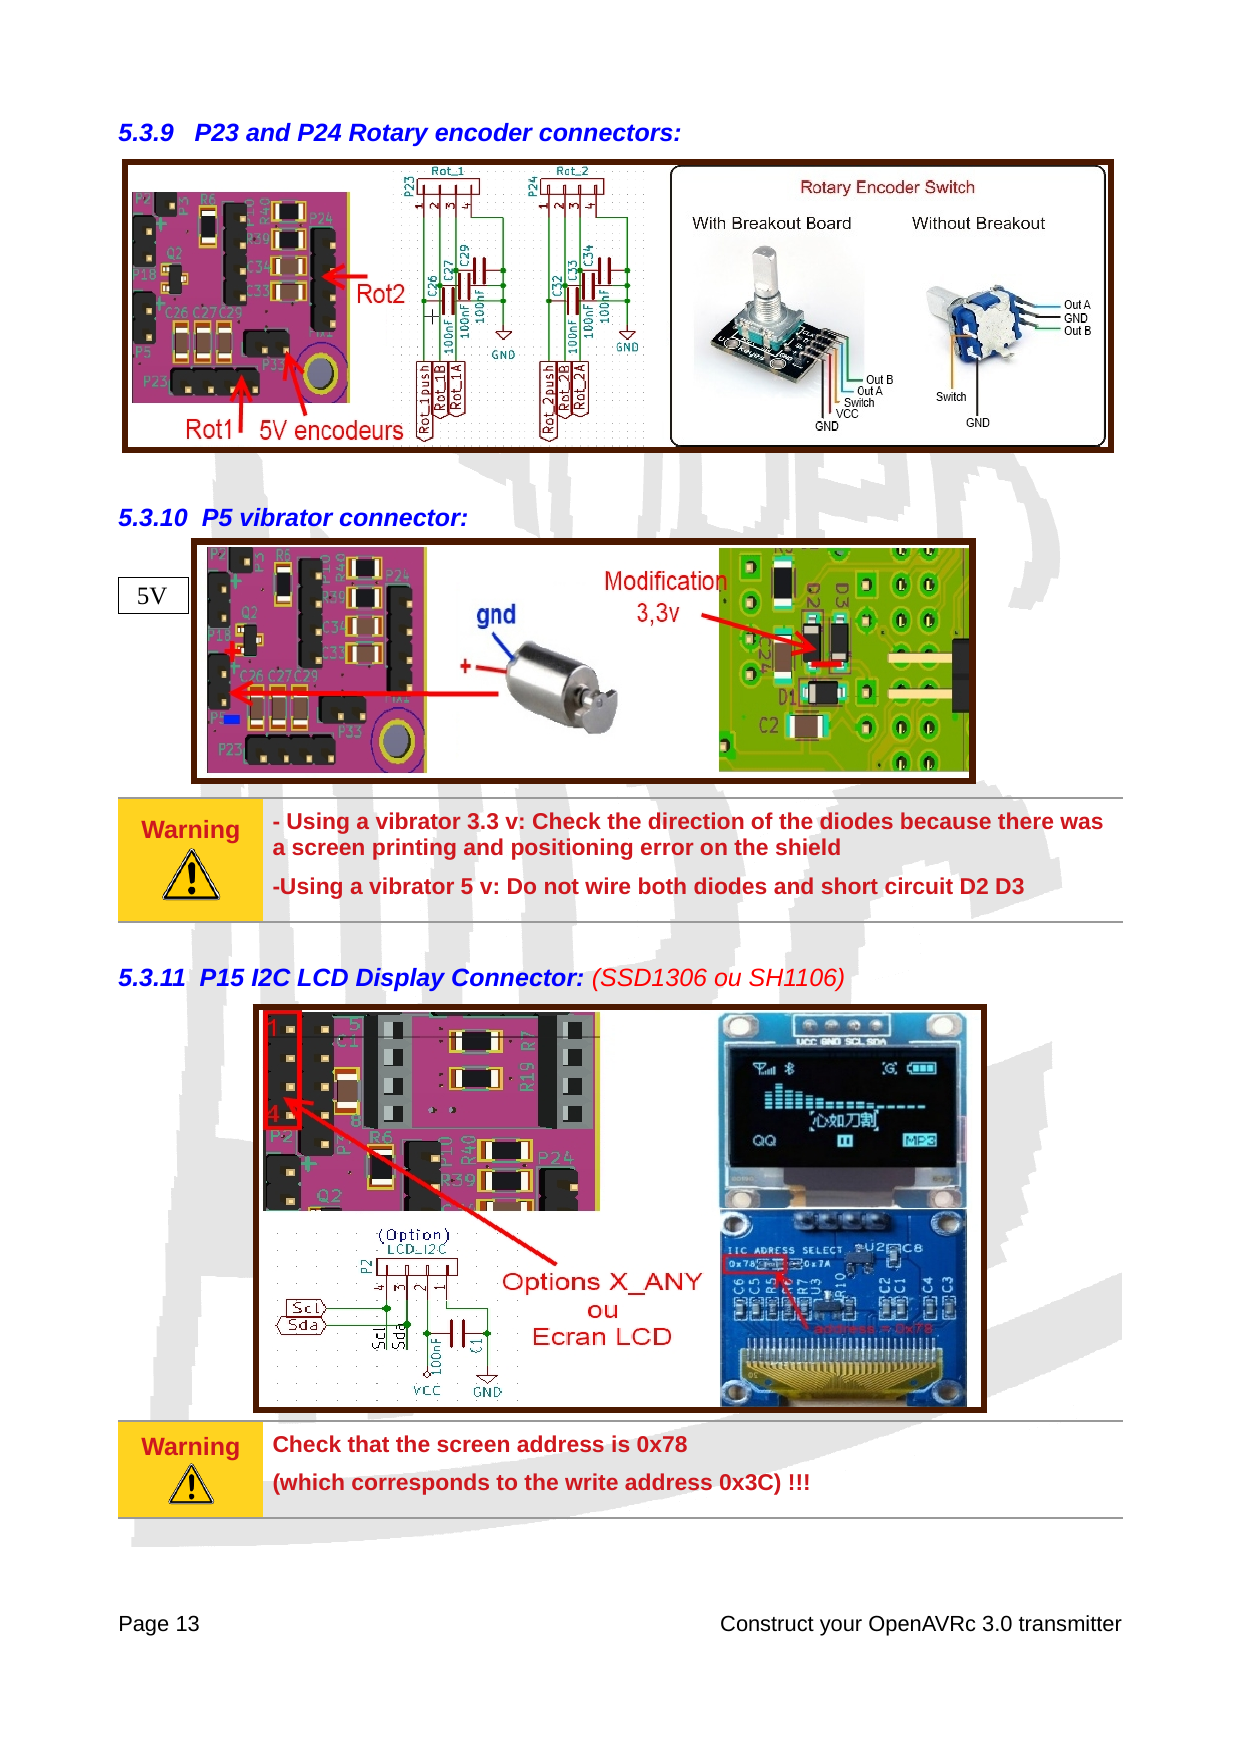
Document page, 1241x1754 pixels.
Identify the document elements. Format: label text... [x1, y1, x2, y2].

picture [197, 545, 969, 778]
picture [158, 844, 224, 904]
table_header - Using a vibrator 3.3 v: Check the direction of the diodes because there was a screen printing and positioning error on the shield -Using a vibrator 5 v: Do not wire both diodes and short circuit D2 D3 [264, 799, 1122, 921]
table_header Check that the screen address is 0x78 (which corresponds to the write address 0x3C) !!! [264, 1422, 1122, 1517]
picture [128, 165, 1108, 447]
picture [165, 1460, 217, 1507]
picture [259, 1010, 981, 1407]
subtitle 5.3.9 P23 and P24 Rotary encoder connectors: [118, 118, 1122, 147]
table_header Warning [118, 799, 263, 921]
subtitle 5.3.11 P15 I2C LCD Display Connector: (SSD1306 ou SH1106) [118, 963, 1122, 992]
subtitle 5.3.10 P5 vibrator connector: [118, 503, 1122, 532]
table_header Warning [118, 1422, 263, 1517]
